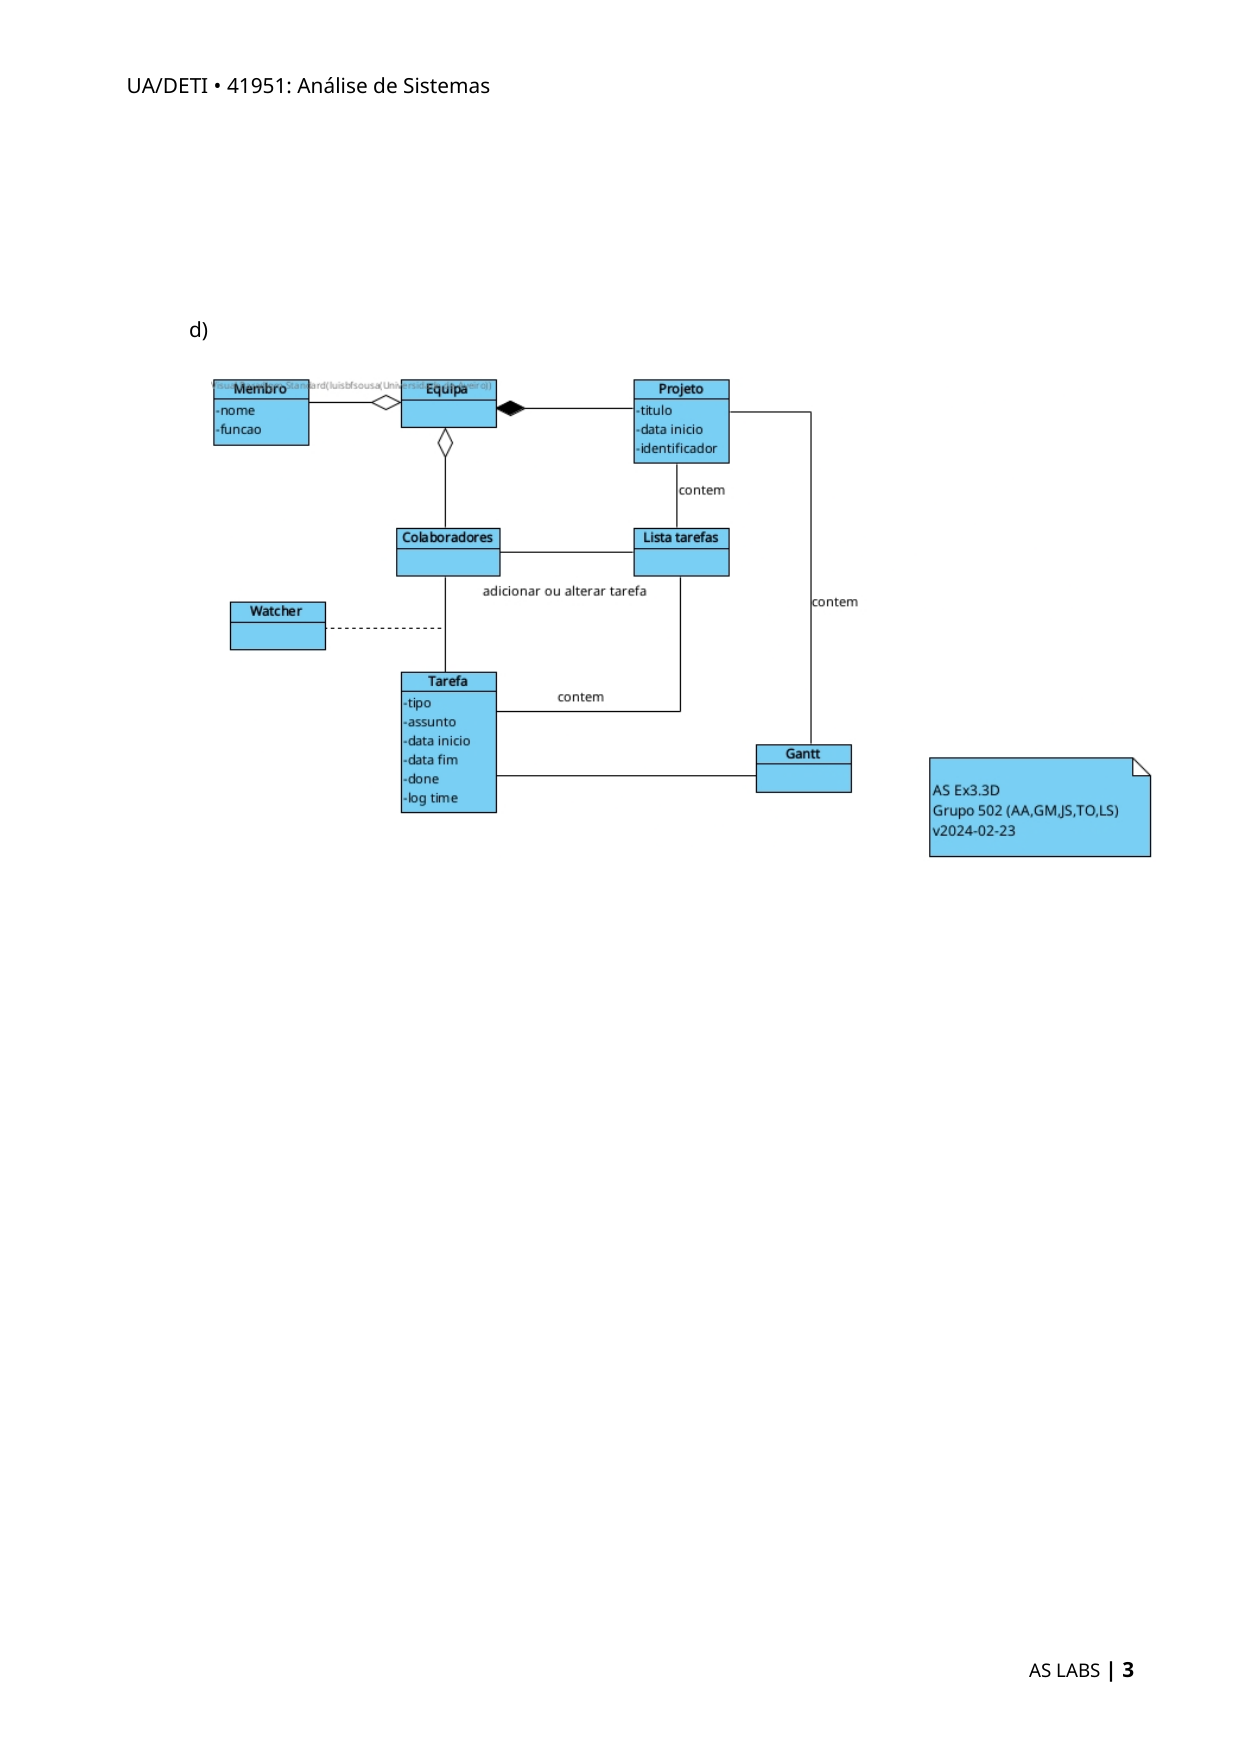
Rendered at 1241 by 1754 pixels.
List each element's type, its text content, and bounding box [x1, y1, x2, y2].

text d) [189, 315, 1134, 344]
picture [211, 377, 1156, 862]
